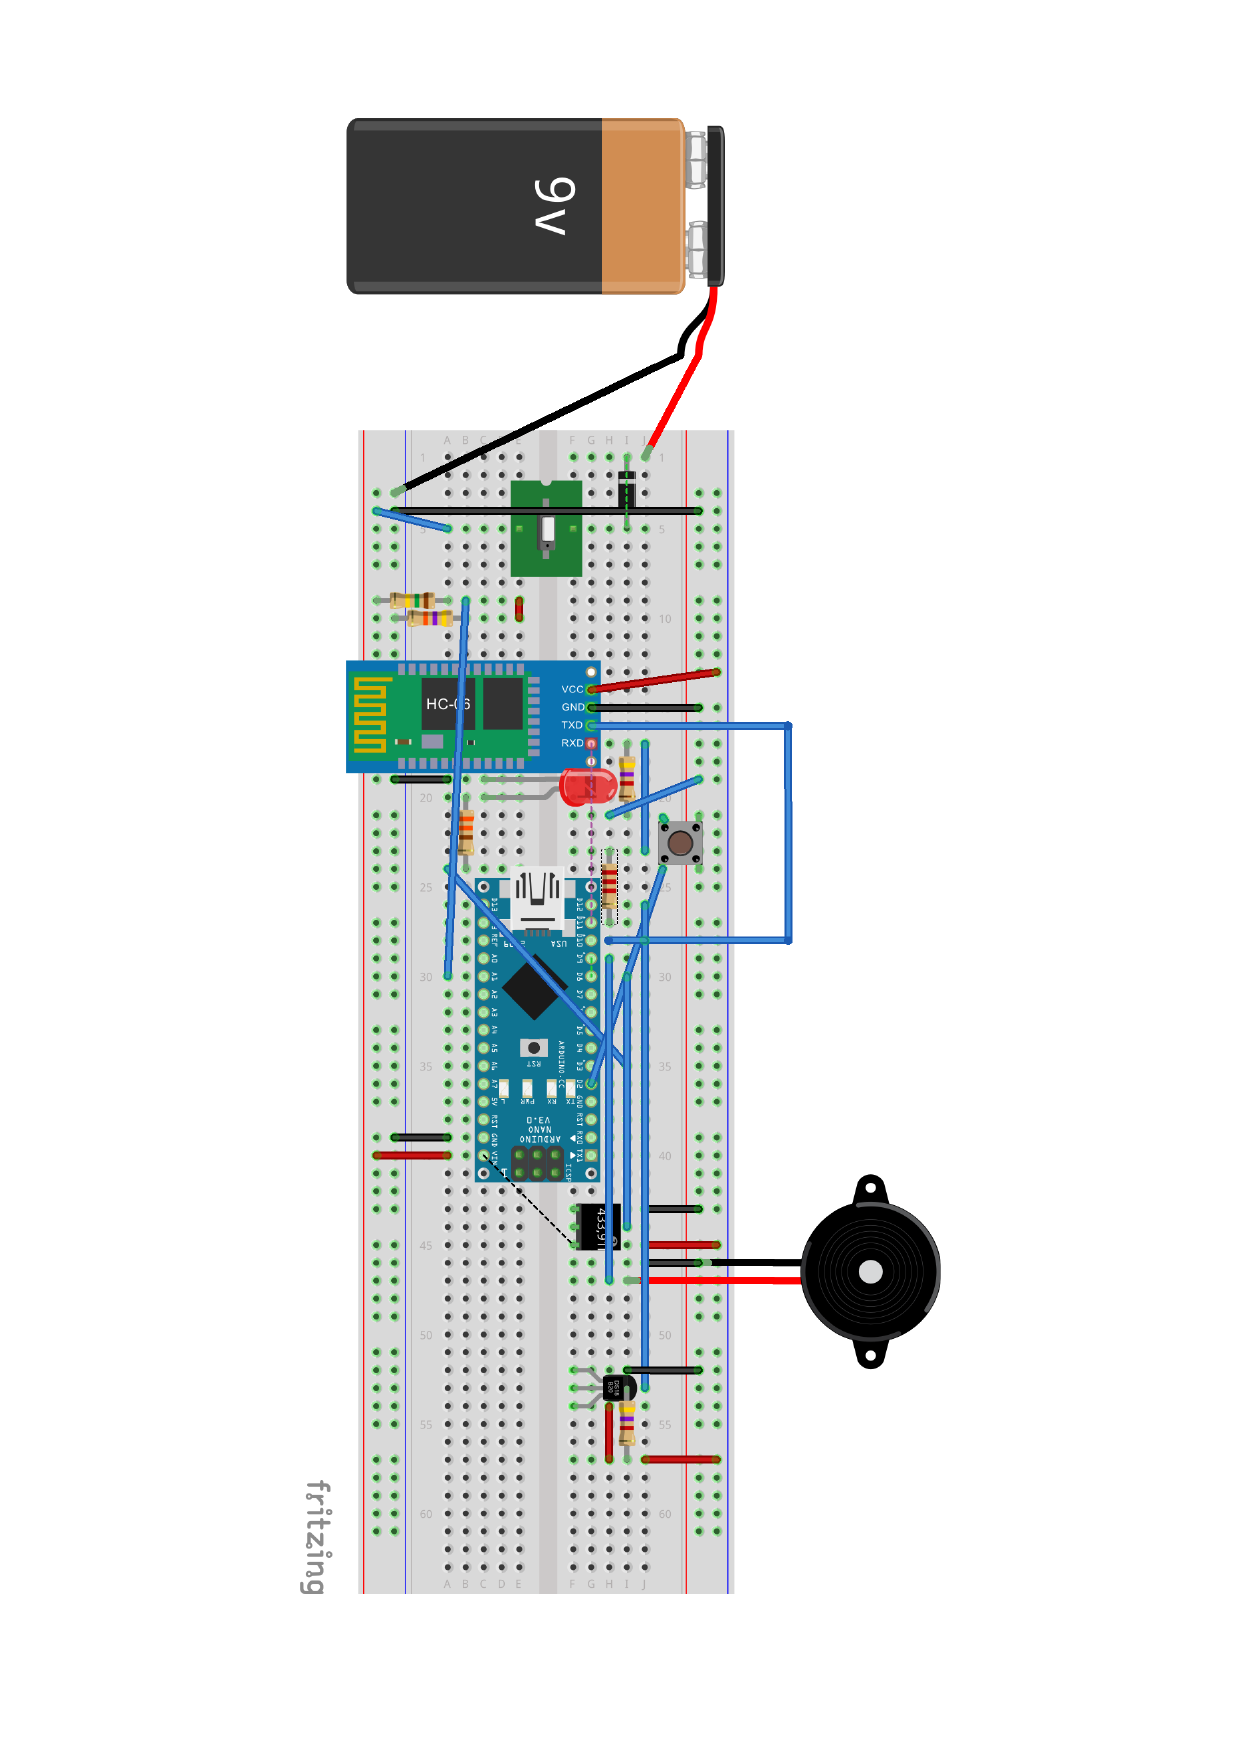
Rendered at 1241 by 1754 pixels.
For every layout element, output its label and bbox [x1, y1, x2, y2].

picture [299, 118, 941, 1594]
